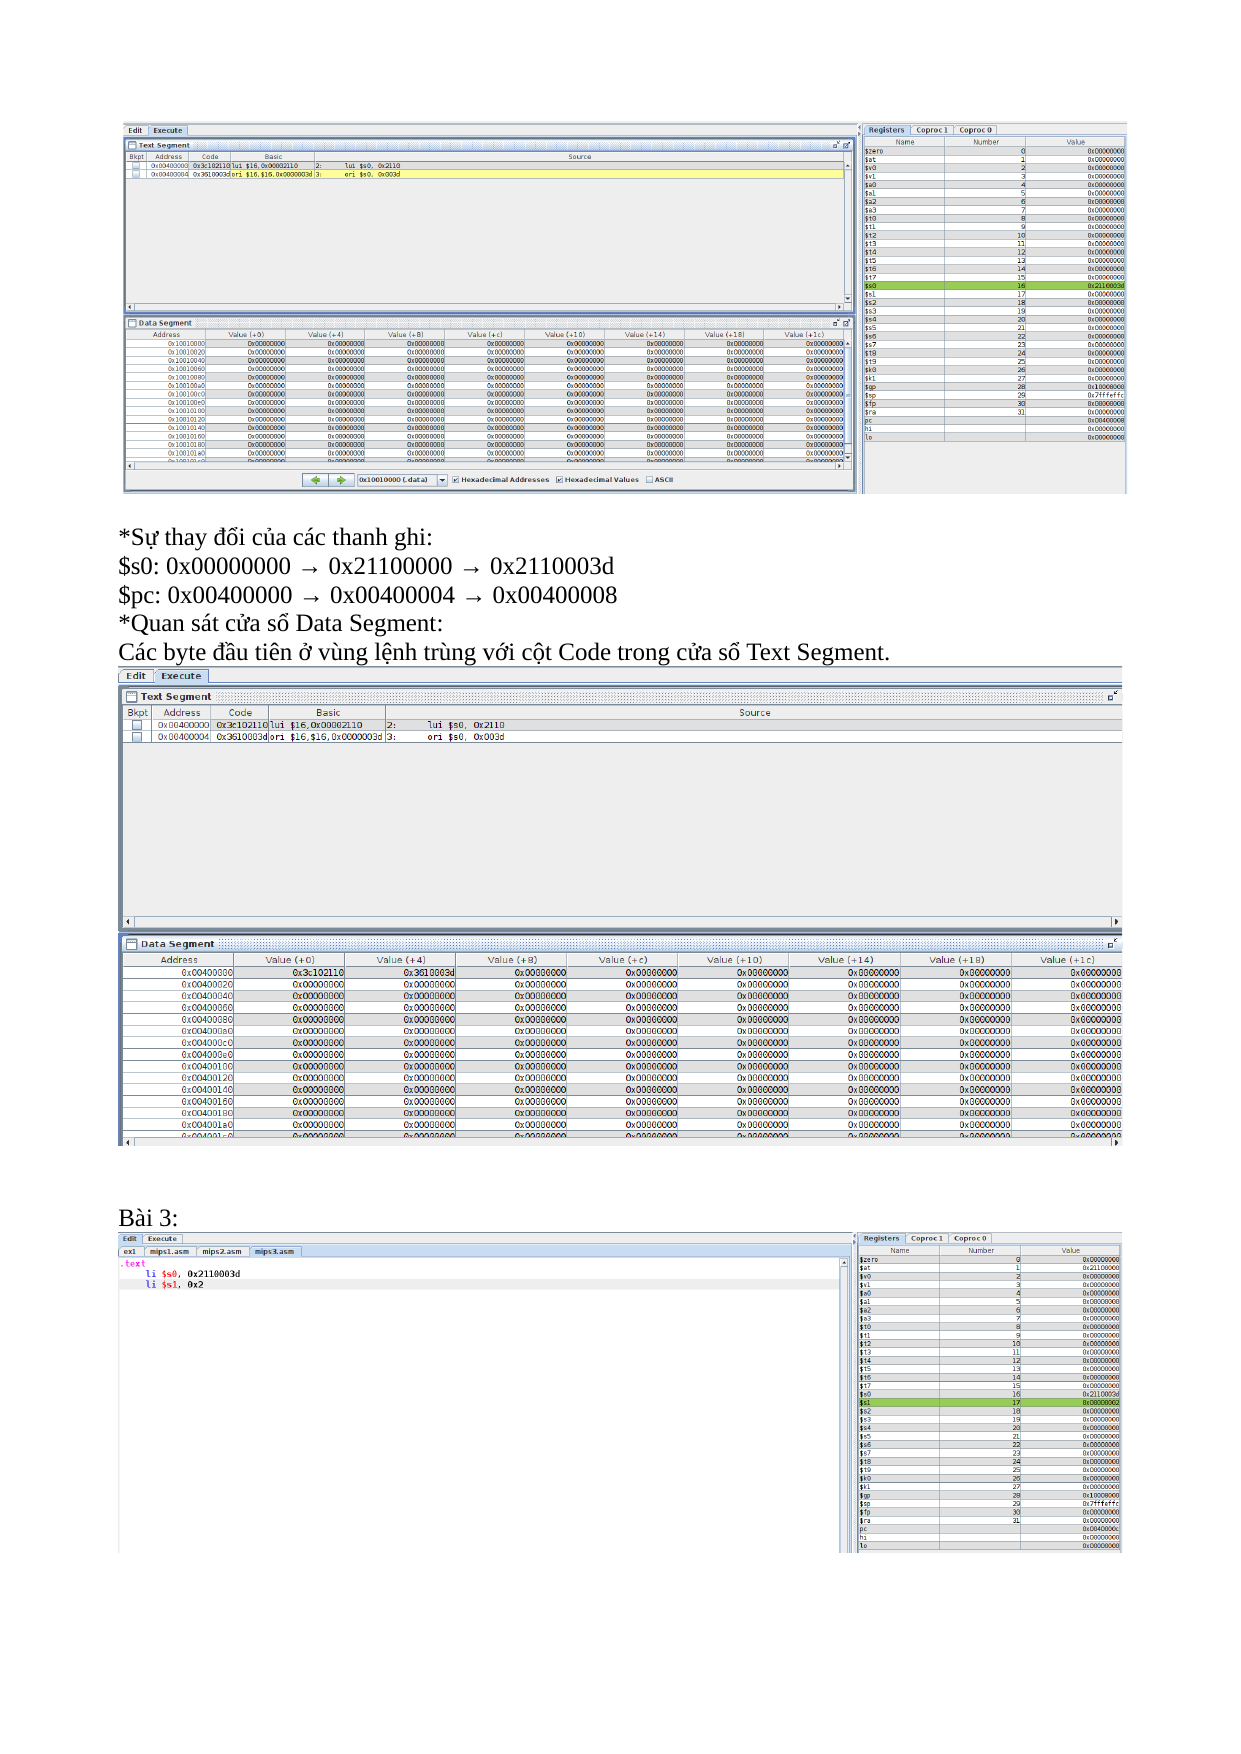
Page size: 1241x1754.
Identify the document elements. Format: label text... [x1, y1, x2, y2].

text Các byte đầu tiên ở vùng lệnh trùng với cột Code trong cửa sổ Text Segment. [118, 637, 1122, 666]
picture [123, 121, 1128, 494]
text *Sự thay đổi của các thanh ghi: [118, 522, 1122, 551]
text Bài 3: [118, 1203, 1122, 1232]
text $pc: 0x00400000 → 0x00400004 → 0x00400008 [118, 580, 1122, 608]
picture [118, 666, 1123, 1146]
text $s0: 0x00000000 → 0x21100000 → 0x2110003d [118, 551, 1122, 580]
picture [118, 1232, 1123, 1553]
text *Quan sát cửa sổ Data Segment: [118, 608, 1122, 637]
